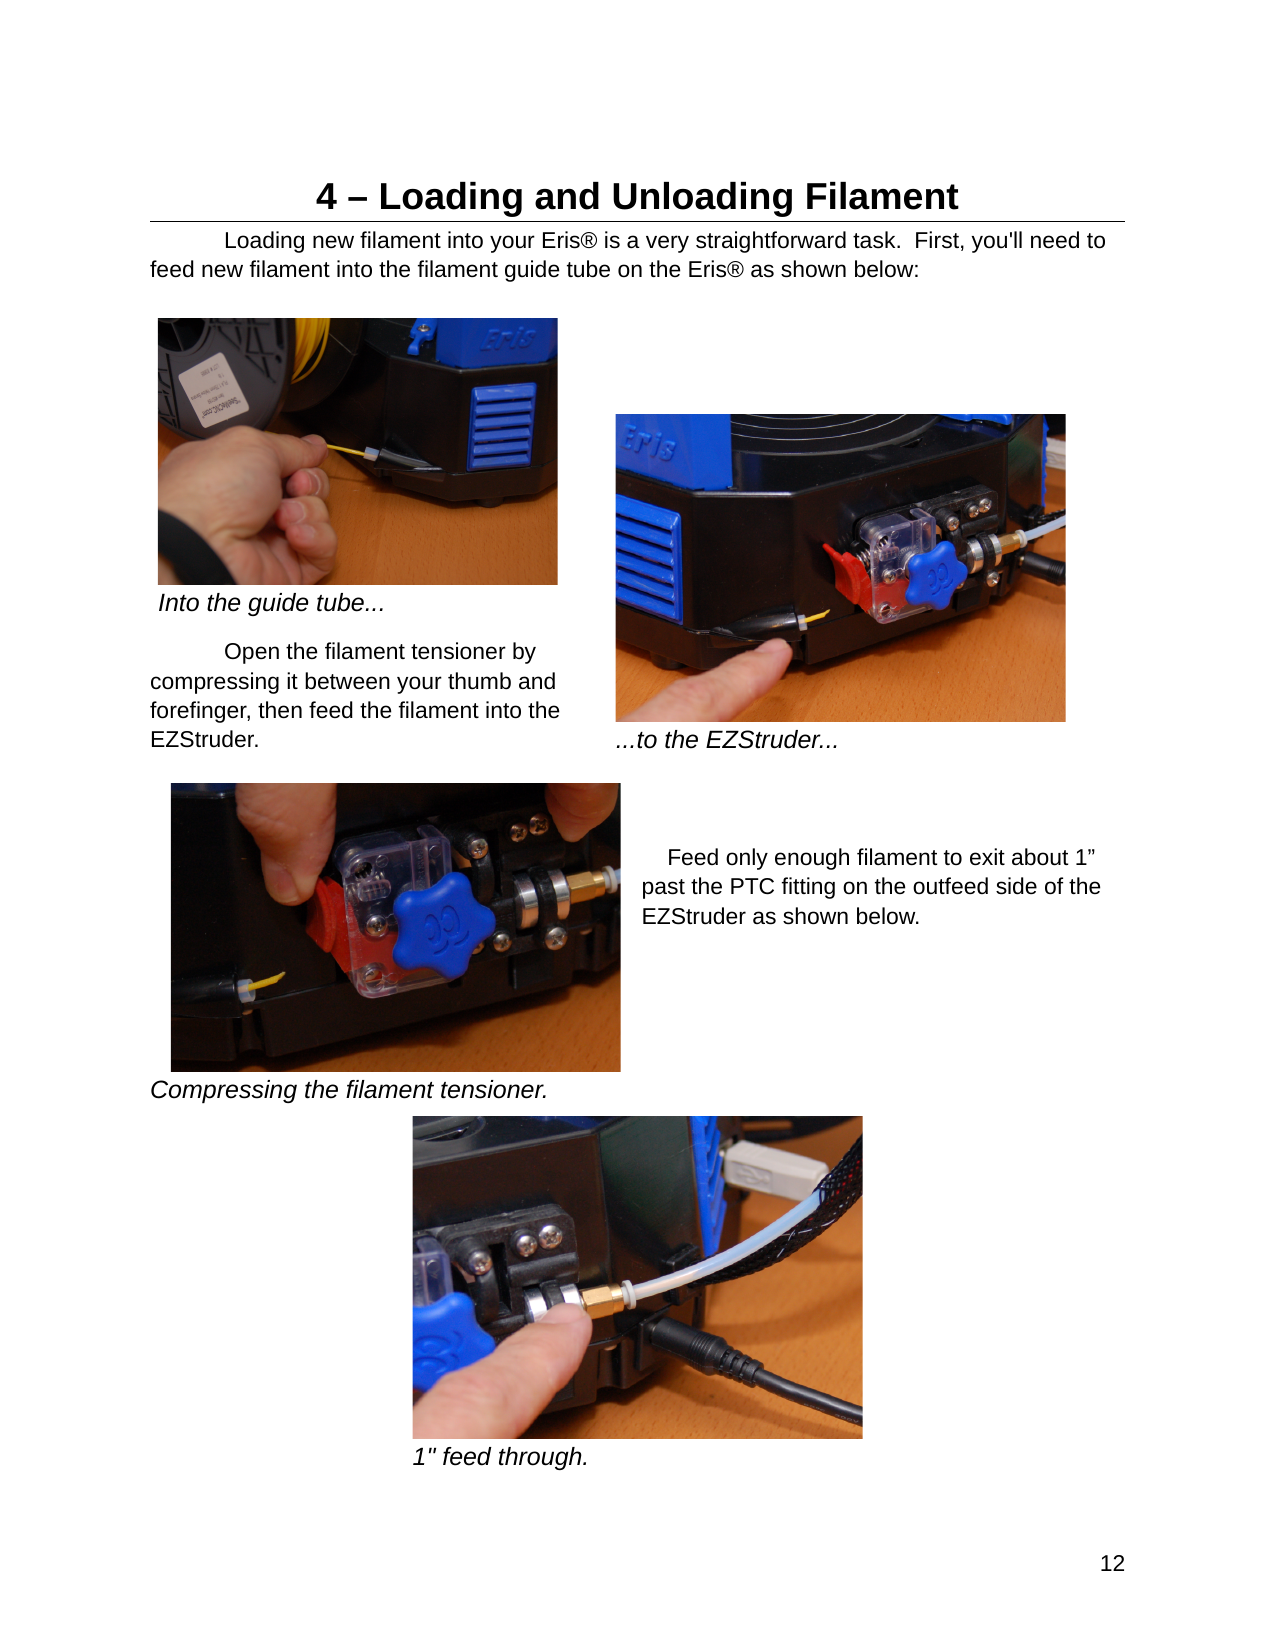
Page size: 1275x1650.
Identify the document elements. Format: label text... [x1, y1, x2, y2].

picture [412, 1116, 863, 1439]
text [1066, 639, 1125, 753]
text Loading new filament into your Eris® is a very straightforward task. First, you'll need to feed new filament into the filament guide tube on the Eris® as shown below: [150, 228, 1125, 283]
subtitle 4 – Loading and Unloading Filament [150, 171, 1125, 221]
picture [170, 783, 621, 1072]
text 1" feed through. [412, 1439, 862, 1471]
picture [157, 318, 558, 585]
text Compressing the filament tensioner. [150, 784, 641, 1104]
text Open the filament tensioner by compressing it between your thumb and forefinger, then feed the filament into the EZStruder. [150, 639, 616, 753]
text Into the guide tube... [158, 585, 558, 616]
text ...to the EZStruder... [616, 722, 1066, 754]
picture [615, 414, 1066, 722]
text Feed only enough filament to exit about 1” past the PTC fitting on the outfeed side of the EZStruder as shown below. [641, 845, 1125, 929]
